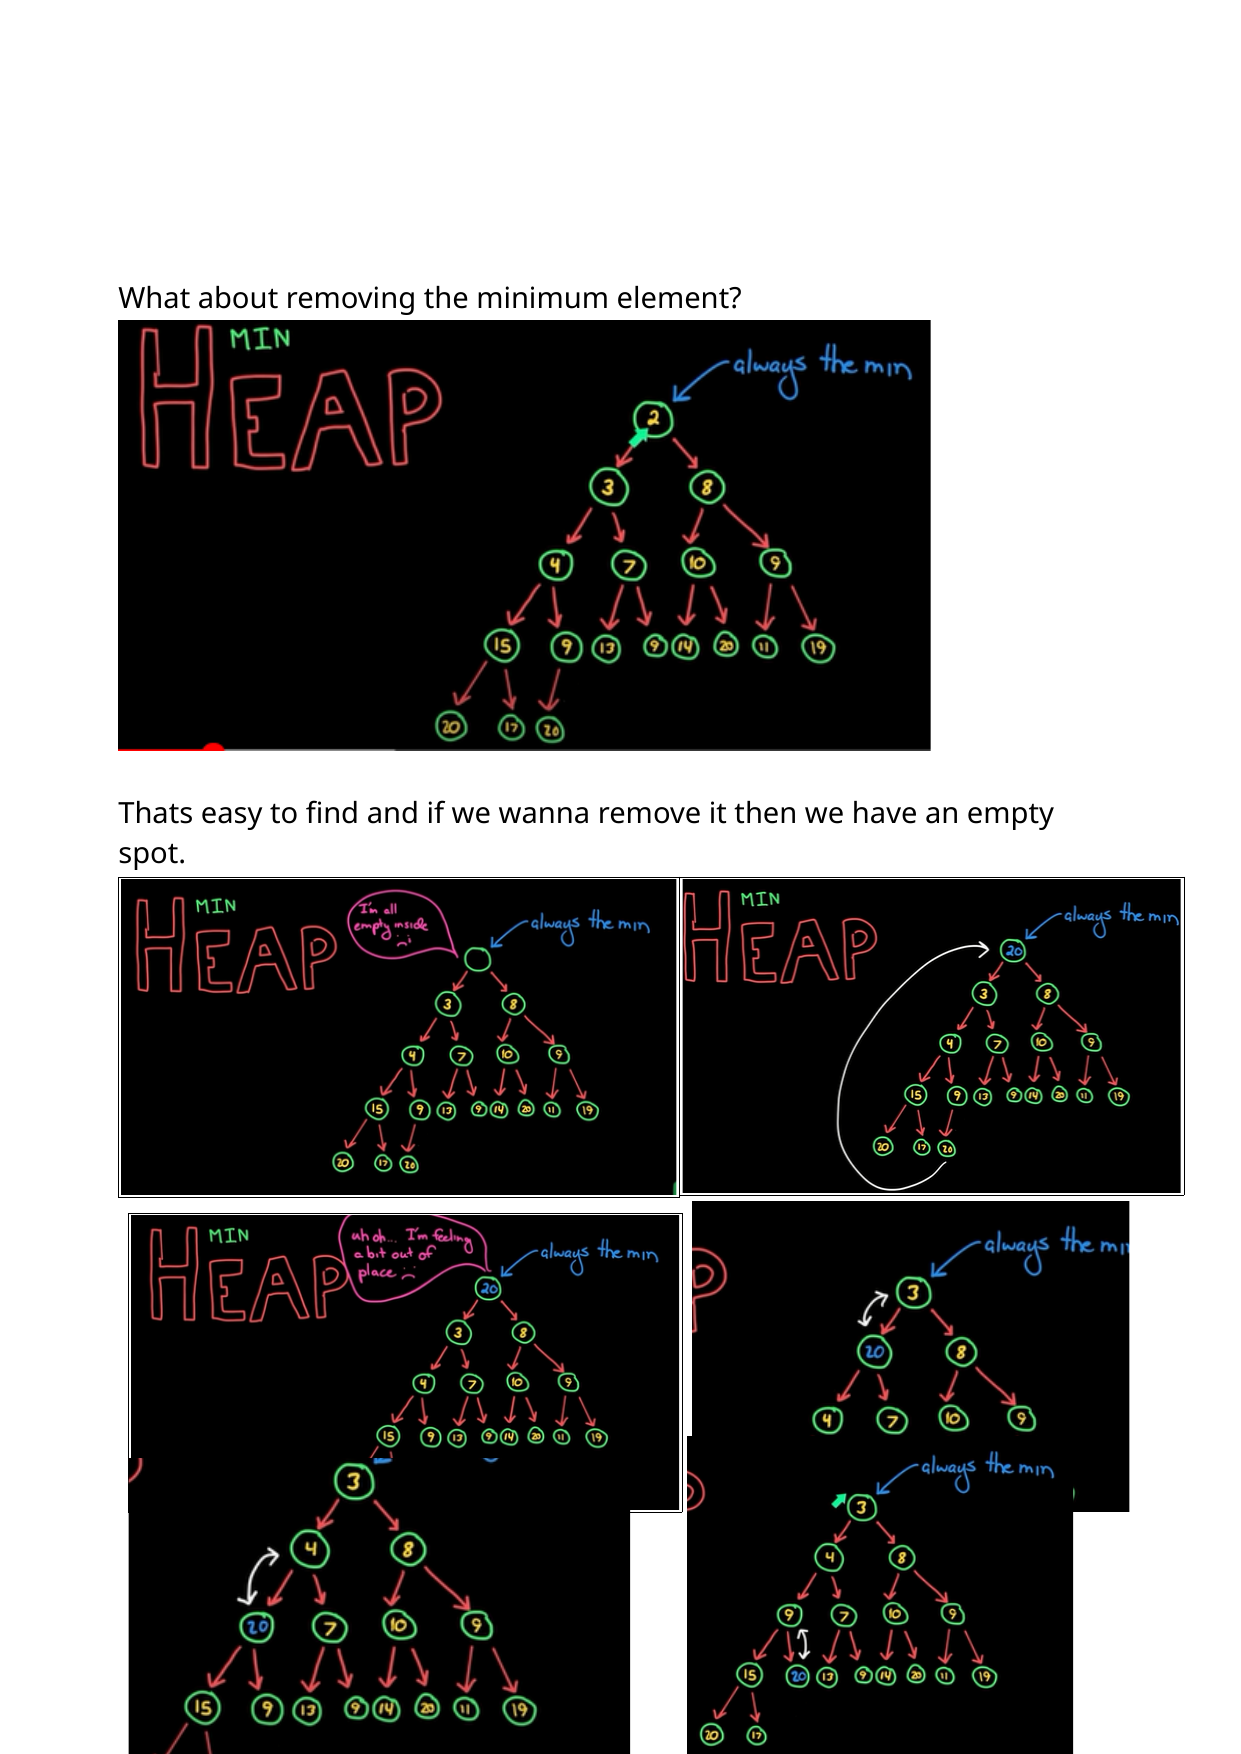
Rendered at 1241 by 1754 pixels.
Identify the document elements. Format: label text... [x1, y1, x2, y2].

text Thats easy to find and if we wanna remove it then we have an empty spot. [118, 793, 1122, 872]
picture [682, 879, 1181, 1193]
text What about removing the minimum element? [118, 277, 1122, 317]
picture [118, 320, 931, 751]
picture [128, 1215, 680, 1754]
picture [121, 879, 677, 1195]
picture [687, 1201, 1130, 1754]
